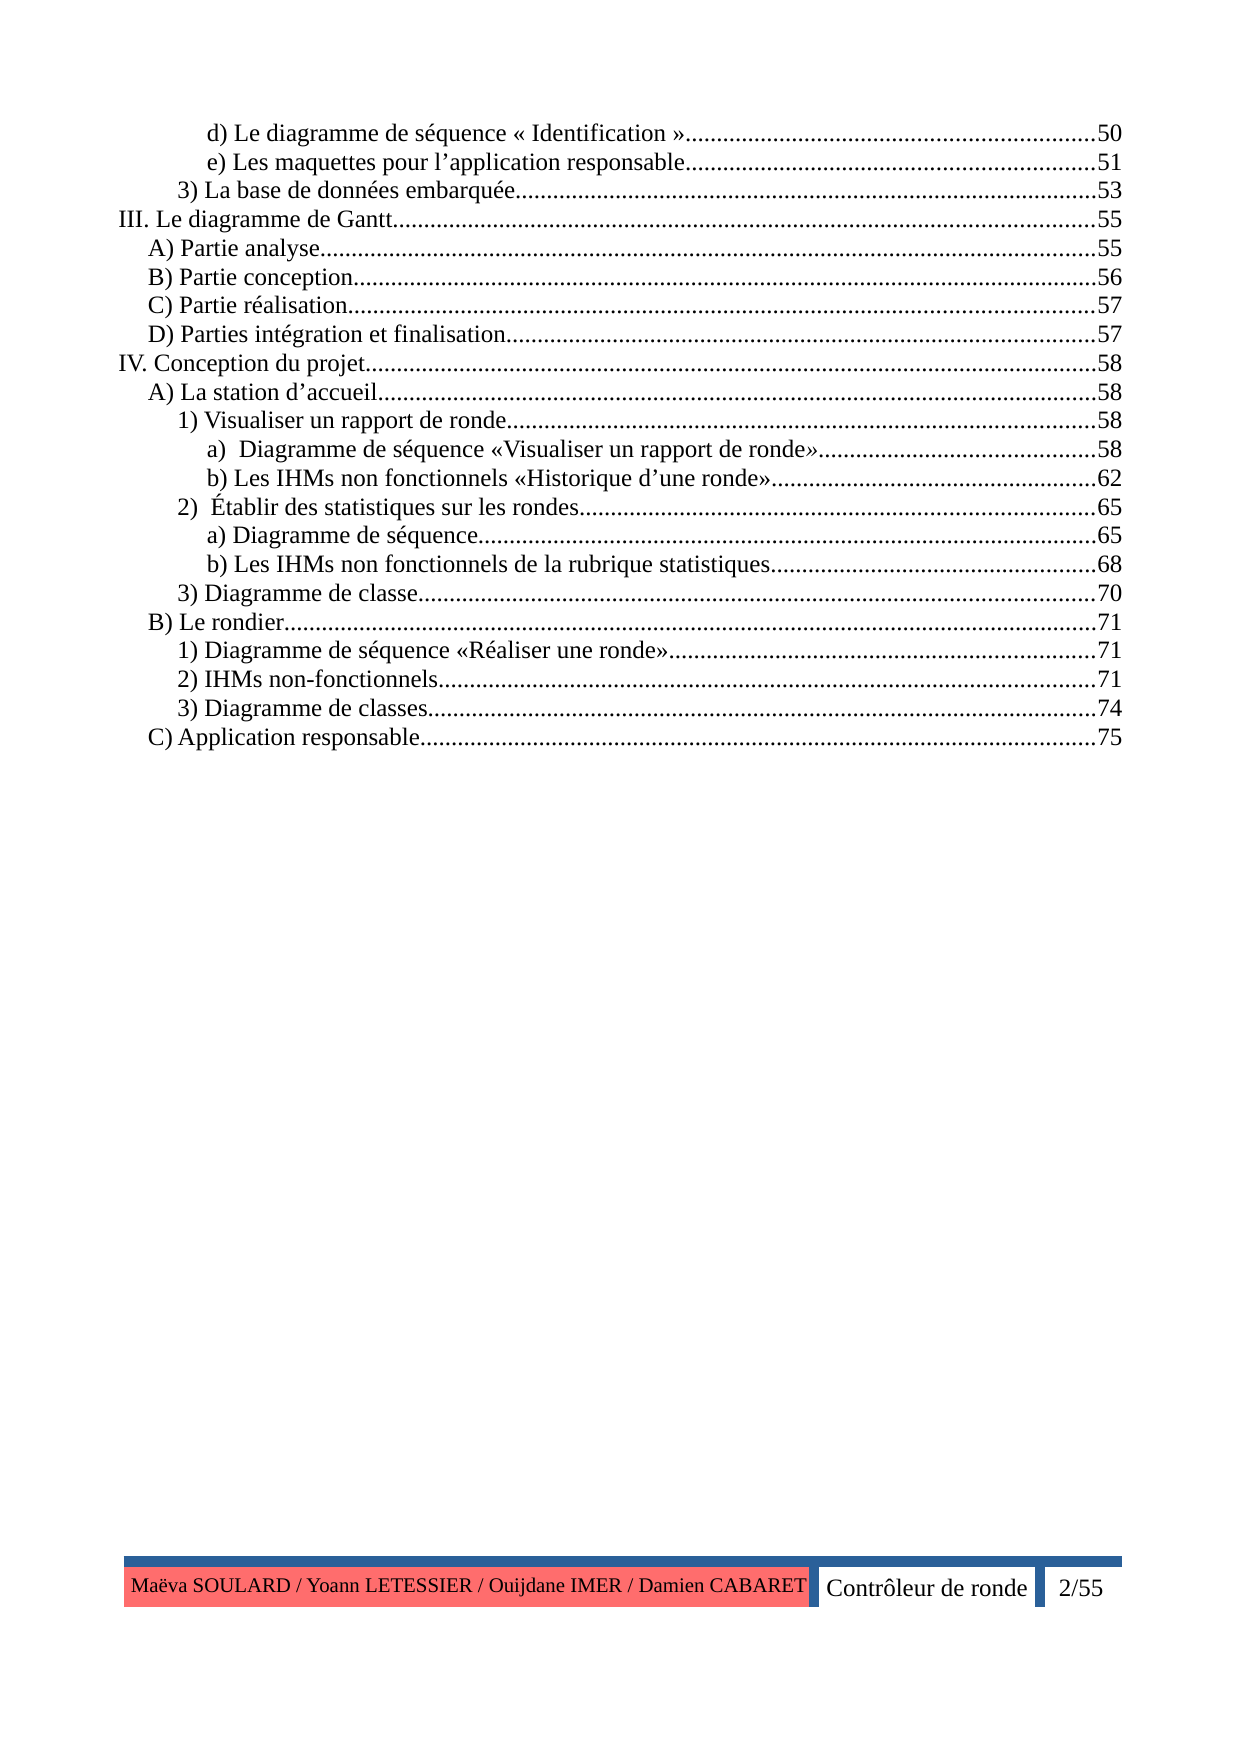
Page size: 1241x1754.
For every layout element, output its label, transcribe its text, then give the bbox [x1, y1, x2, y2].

text 1) Diagramme de séquence «Réaliser une ronde» 71 [177, 636, 1122, 664]
text 2) IHMs non-fonctionnels 71 [177, 664, 1122, 693]
text C) Partie réalisation 57 [148, 291, 1122, 319]
text D) Parties intégration et finalisation 57 [148, 319, 1122, 348]
text C) Application responsable 75 [148, 722, 1122, 751]
text a) Diagramme de séquence «Visualiser un rapport de ronde» 58 [207, 434, 1122, 463]
text b) Les IHMs non fonctionnels «Historique d’une ronde» 62 [207, 463, 1122, 492]
text e) Les maquettes pour l’application responsable 51 [207, 147, 1122, 176]
text 1) Visualiser un rapport de ronde 58 [177, 406, 1122, 434]
text A) La station d’accueil 58 [148, 377, 1122, 406]
text 3) Diagramme de classe 70 [177, 578, 1122, 607]
text B) Le rondier 71 [148, 607, 1122, 636]
text A) Partie analyse 55 [148, 233, 1122, 262]
text III. Le diagramme de Gantt 55 [118, 204, 1122, 233]
text 3) Diagramme de classes 74 [177, 693, 1122, 722]
text 2) Établir des statistiques sur les rondes 65 [177, 492, 1122, 521]
text d) Le diagramme de séquence « Identification » 50 [207, 118, 1122, 147]
text a) Diagramme de séquence 65 [207, 521, 1122, 549]
text IV. Conception du projet 58 [118, 348, 1122, 377]
text b) Les IHMs non fonctionnels de la rubrique statistiques 68 [207, 549, 1122, 578]
text 3) La base de données embarquée 53 [177, 176, 1122, 204]
text B) Partie conception 56 [148, 262, 1122, 291]
